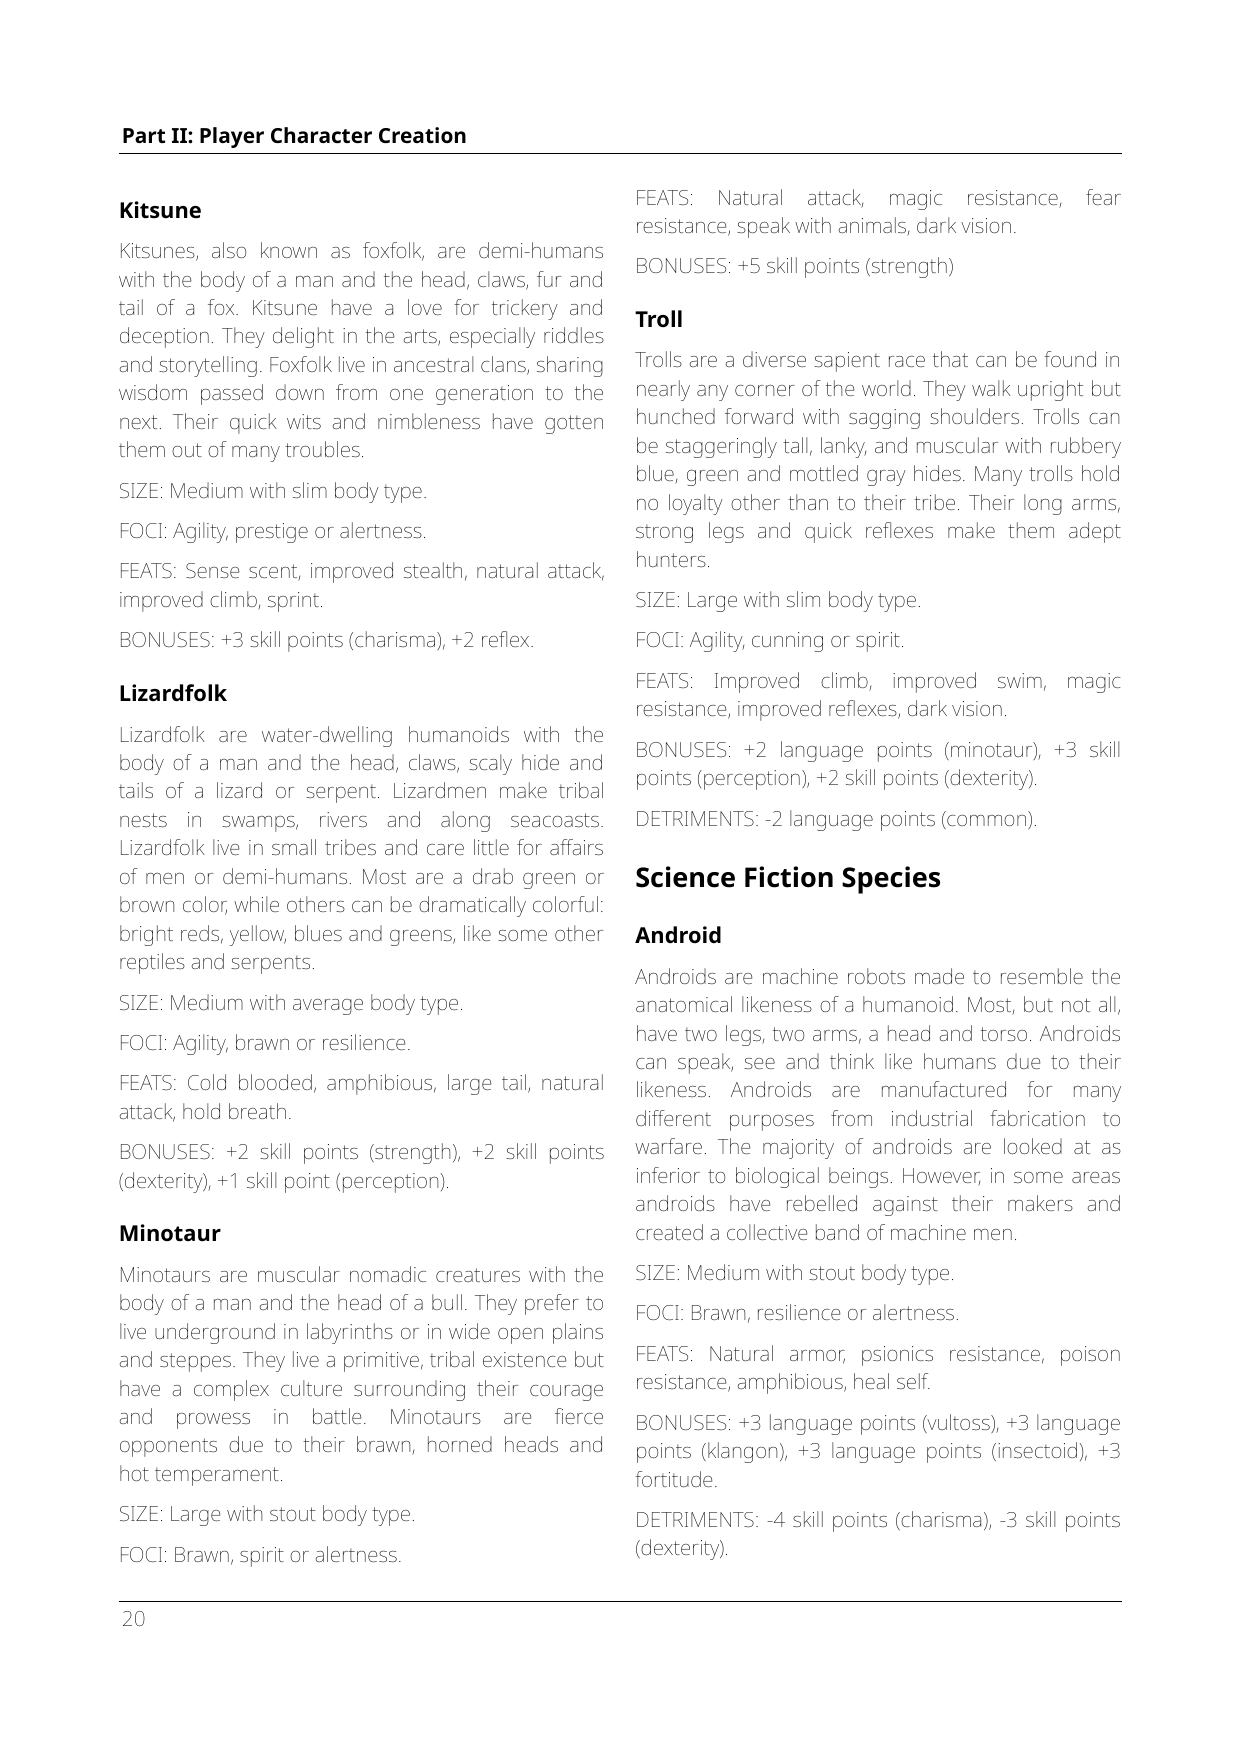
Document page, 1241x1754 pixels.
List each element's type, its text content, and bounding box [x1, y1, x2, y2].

text Trolls are a diverse sapient race that can be found in nearly any corner of the world. They walk upright but hunched forward with sagging shoulders. Trolls can be staggeringly tall, lanky, and muscular with rubbery blue, green and mottled gray hides. Many trolls hold no loyalty other than to their tribe. Their long arms, strong legs and quick reflexes make them adept hunters. [635, 346, 1122, 573]
text BONUSES: +3 language points (vultoss), +3 language points (klangon), +3 language points (insectoid), +3 fortitude. [635, 1408, 1122, 1493]
text DETRIMENTS: -2 language points (common). [635, 804, 1122, 832]
text Kitsune [118, 194, 605, 224]
text SIZE: Medium with slim body type. [118, 476, 605, 504]
subtitle Science Fiction Species [635, 859, 1122, 896]
text SIZE: Medium with average body type. [118, 988, 605, 1016]
text FEATS: Cold blooded, amphibious, large tail, natural attack, hold breath. [118, 1068, 605, 1125]
text Android [635, 920, 1122, 950]
text FEATS: Sense scent, improved stealth, natural attack, improved climb, sprint. [118, 557, 605, 613]
text SIZE: Large with stout body type. [118, 1499, 605, 1528]
text FOCI: Brawn, spirit or alertness. [118, 1540, 605, 1568]
text Troll [635, 304, 1122, 334]
text BONUSES: +3 skill points (charisma), +2 reflex. [118, 626, 605, 654]
text FOCI: Agility, brawn or resilience. [118, 1028, 605, 1056]
text FOCI: Agility, cunning or spirit. [635, 626, 1122, 654]
text BONUSES: +5 skill points (strength) [635, 251, 1122, 280]
text FOCI: Agility, prestige or alertness. [118, 516, 605, 545]
text FEATS: Natural attack, magic resistance, fear resistance, speak with animals, dark vision. [635, 183, 1122, 239]
text SIZE: Large with slim body type. [635, 585, 1122, 613]
text Lizardfolk are water-dwelling humanoids with the body of a man and the head, claws, scaly hide and tails of a lizard or serpent. Lizardmen make tribal nests in swamps, rivers and along seacoasts. Lizardfolk live in small tribes and care little for affairs of men or demi-humans. Most are a drab green or brown color, while others can be dramatically colorful: bright reds, yellow, blues and greens, like some other reptiles and serpents. [118, 720, 605, 976]
text SIZE: Medium with stout body type. [635, 1258, 1122, 1287]
text Androids are machine robots made to resemble the anatomical likeness of a humanoid. Most, but not all, have two legs, two arms, a head and torso. Androids can speak, see and think like humans due to their likeness. Androids are manufactured for many different purposes from industrial fabrication to warfare. The majority of androids are looked at as inferior to biological beings. However, in some areas androids have rebelled against their makers and created a collective band of machine men. [635, 962, 1122, 1246]
text Minotaurs are muscular nomadic creatures with the body of a man and the head of a bull. They prefer to live underground in labyrinths or in wide open plains and steppes. They live a primitive, tribal existence but have a complex culture surrounding their courage and prowess in battle. Minotaurs are fierce opponents due to their brawn, horned heads and hot temperament. [118, 1260, 605, 1487]
text BONUSES: +2 language points (minotaur), +3 skill points (perception), +2 skill points (dexterity). [635, 735, 1122, 792]
text Kitsunes, also known as foxfolk, are demi-humans with the body of a man and the head, claws, fur and tail of a fox. Kitsune have a love for trickery and deception. They delight in the arts, especially riddles and storytelling. Foxfolk live in ancestral clans, sharing wisdom passed down from one generation to the next. Their quick wits and nimbleness have gotten them out of many troubles. [118, 236, 605, 464]
text BONUSES: +2 skill points (strength), +2 skill points (dexterity), +1 skill point (perception). [118, 1137, 605, 1194]
text DETRIMENTS: -4 skill points (charisma), -3 skill points (dexterity). [635, 1505, 1122, 1562]
text Minotaur [118, 1218, 605, 1248]
text FOCI: Brawn, resilience or alertness. [635, 1298, 1122, 1327]
text FEATS: Improved climb, improved swim, magic resistance, improved reflexes, dark vision. [635, 666, 1122, 723]
text FEATS: Natural armor, psionics resistance, poison resistance, amphibious, heal self. [635, 1339, 1122, 1396]
text Lizardfolk [118, 678, 605, 708]
